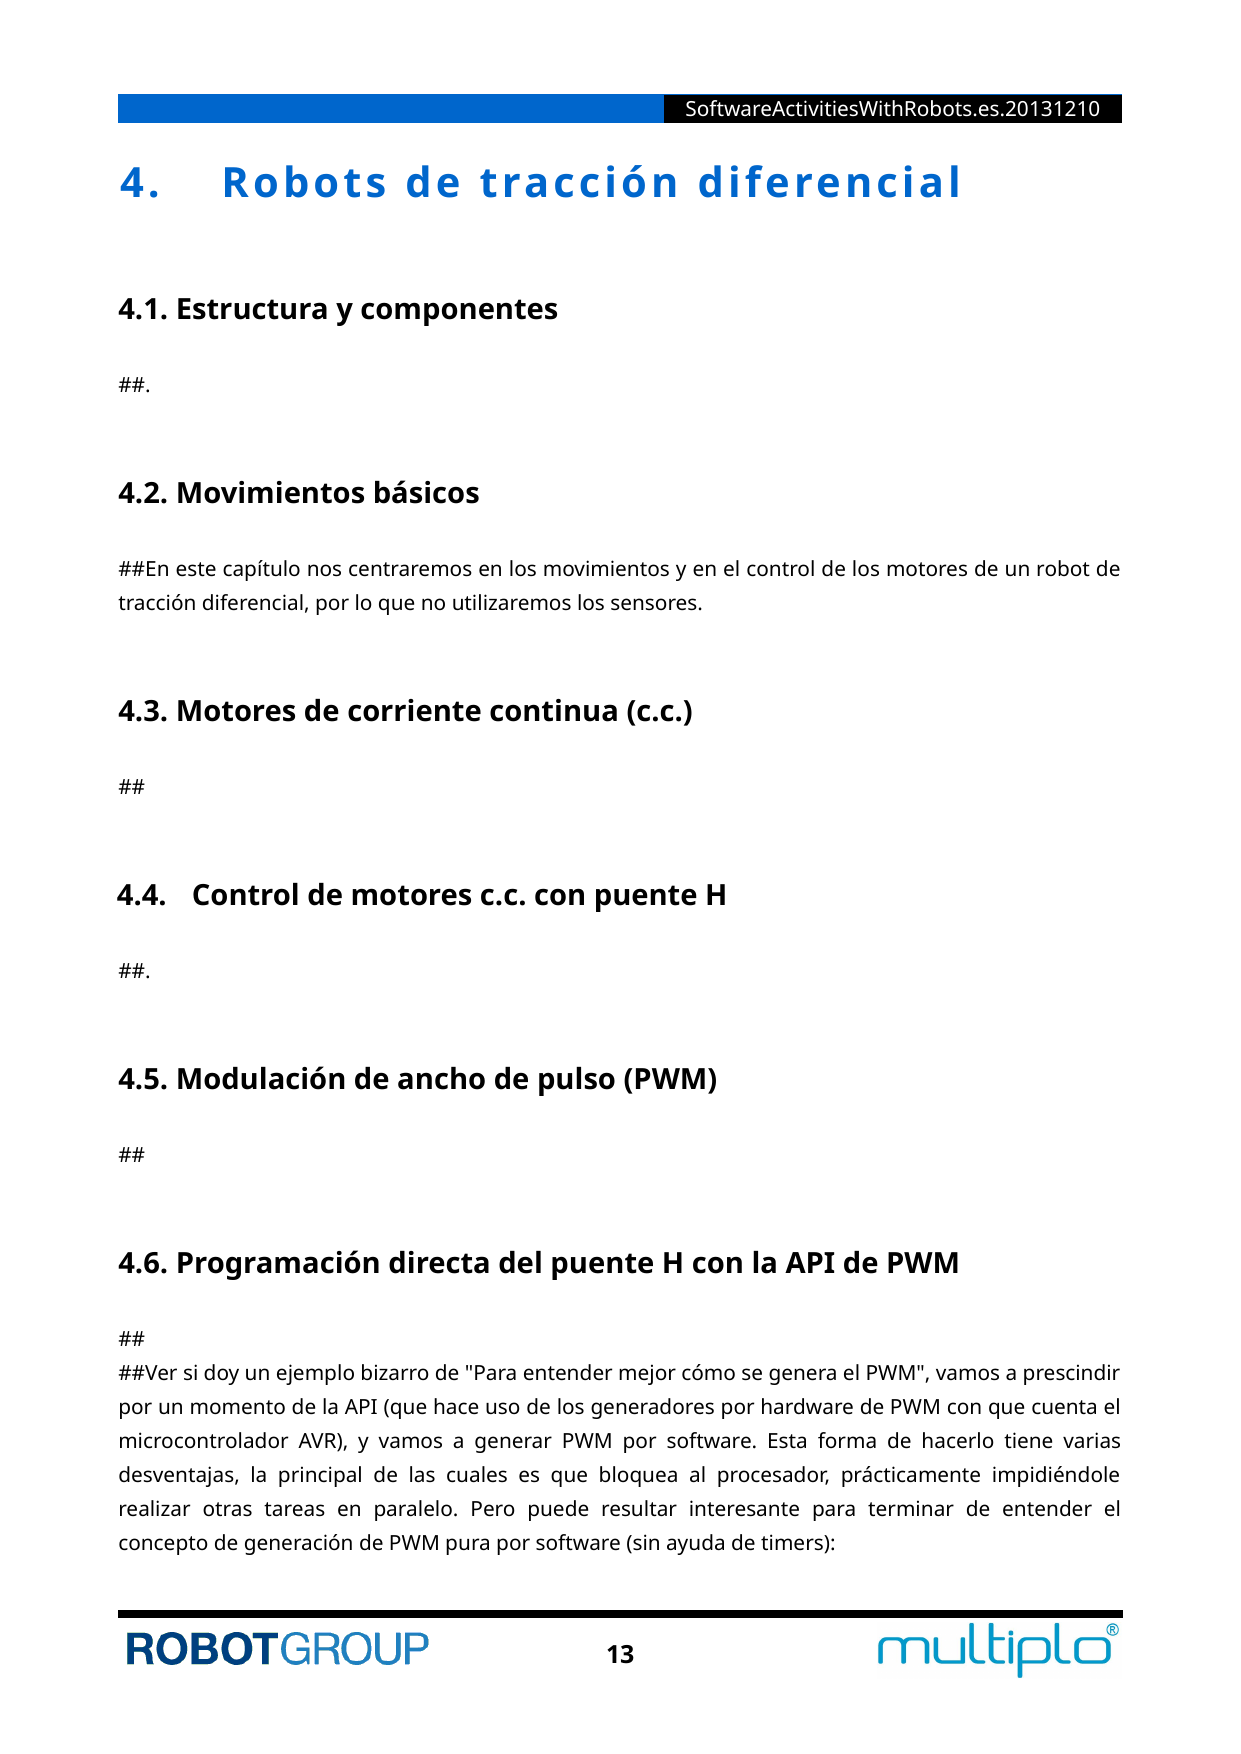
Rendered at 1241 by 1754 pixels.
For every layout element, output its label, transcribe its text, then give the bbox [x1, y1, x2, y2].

picture [118, 1622, 434, 1673]
text 4.4. Control de motores c.c. con puente H [117, 874, 1122, 914]
text 4. Robots de tracción diferencial [120, 152, 1122, 209]
text 4.5. Modulación de ancho de pulso (PWM) [118, 1058, 1122, 1098]
text ##Ver si doy un ejemplo bizarro de "Para entender mejor cómo se genera el PWM", vamos a prescindir por un momento de la API (que hace uso de los generadores por hardware de PWM con que cuenta el microcontrolador AVR), y vamos a generar PWM por software. Esta forma de hacerlo tiene varias desventajas, la principal de las cuales es que bloquea al procesador, prácticamente impidiéndole realizar otras tareas en paralelo. Pero puede resultar interesante para terminar de entender el concepto de generación de PWM pura por software (sin ayuda de timers): [118, 1358, 1122, 1556]
picture [877, 1622, 1123, 1679]
text ## [118, 1324, 1122, 1352]
text ## [118, 772, 1122, 801]
text 4.2. Movimientos básicos [118, 472, 1122, 512]
text ## [118, 1140, 1122, 1168]
text ##. [118, 370, 1122, 399]
text ##. [118, 956, 1122, 984]
text 4.6. Programación directa del puente H con la API de PWM [118, 1242, 1122, 1282]
text ##En este capítulo nos centraremos en los movimientos y en el control de los motores de un robot de tracción diferencial, por lo que no utilizaremos los sensores. [118, 554, 1122, 617]
text 4.1. Estructura y componentes [118, 289, 1122, 328]
text 4.3. Motores de corriente continua (c.c.) [118, 690, 1122, 730]
